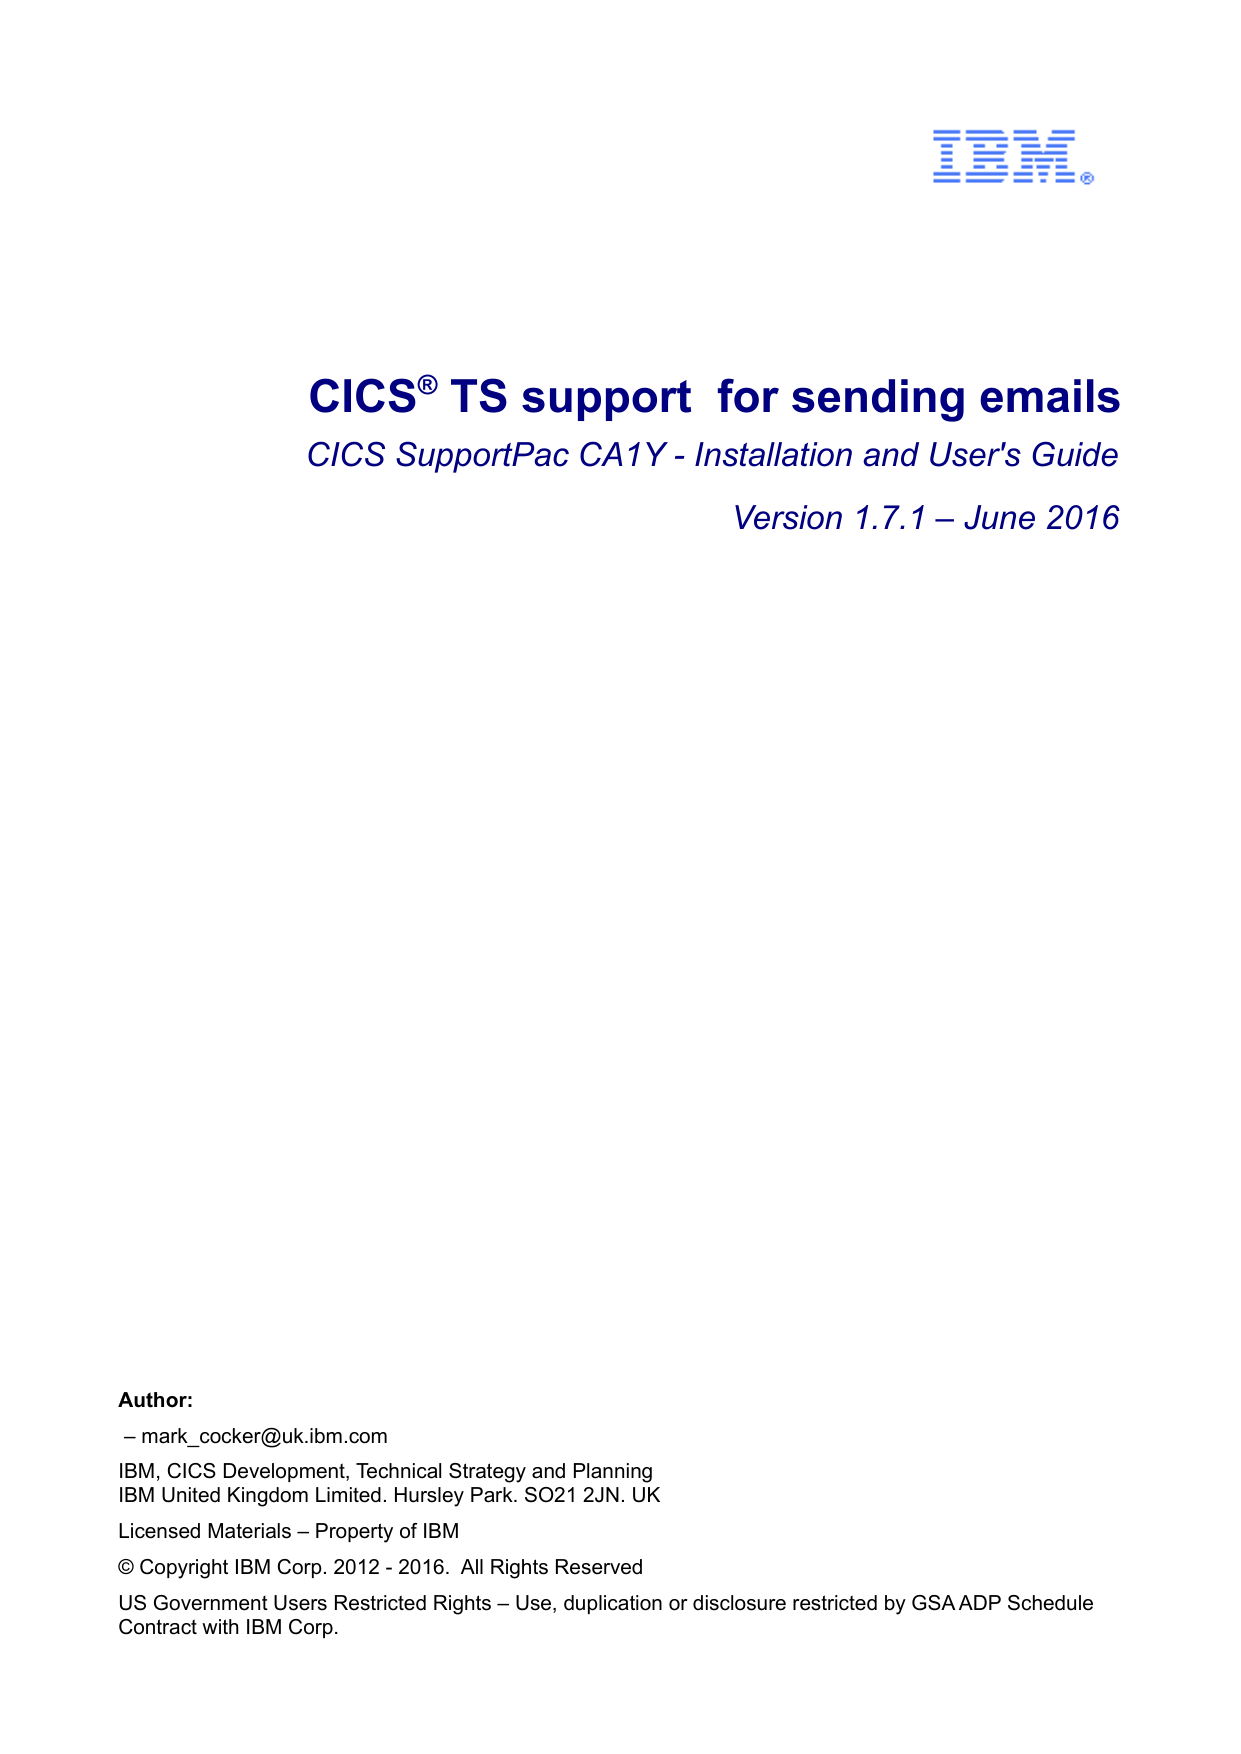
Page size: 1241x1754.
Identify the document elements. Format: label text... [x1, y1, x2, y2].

text US Government Users Restricted Rights – Use, duplication or disclosure restricted by GSA ADP Schedule Contract with IBM Corp. [118, 1591, 1122, 1638]
subtitle Version 1.7.1 – June 2016 [118, 498, 1122, 537]
text Mark Cocker – mark_cocker@uk.ibm.com [118, 1424, 1122, 1448]
title CICS® TS support for sending emails [118, 264, 1122, 422]
text Author: [118, 1388, 1122, 1412]
text IBM, CICS Development, Technical Strategy and Planning IBM United Kingdom Limited. Hursley Park. SO21 2JN. UK [118, 1459, 1122, 1507]
text © Copyright IBM Corp. 2012 - 2016. All Rights Reserved [118, 1555, 1122, 1579]
text CICS SupportPac CA1Y - Installation and User's Guide [118, 435, 1122, 473]
picture [932, 127, 1100, 190]
text Licensed Materials – Property of IBM [118, 1519, 1122, 1543]
